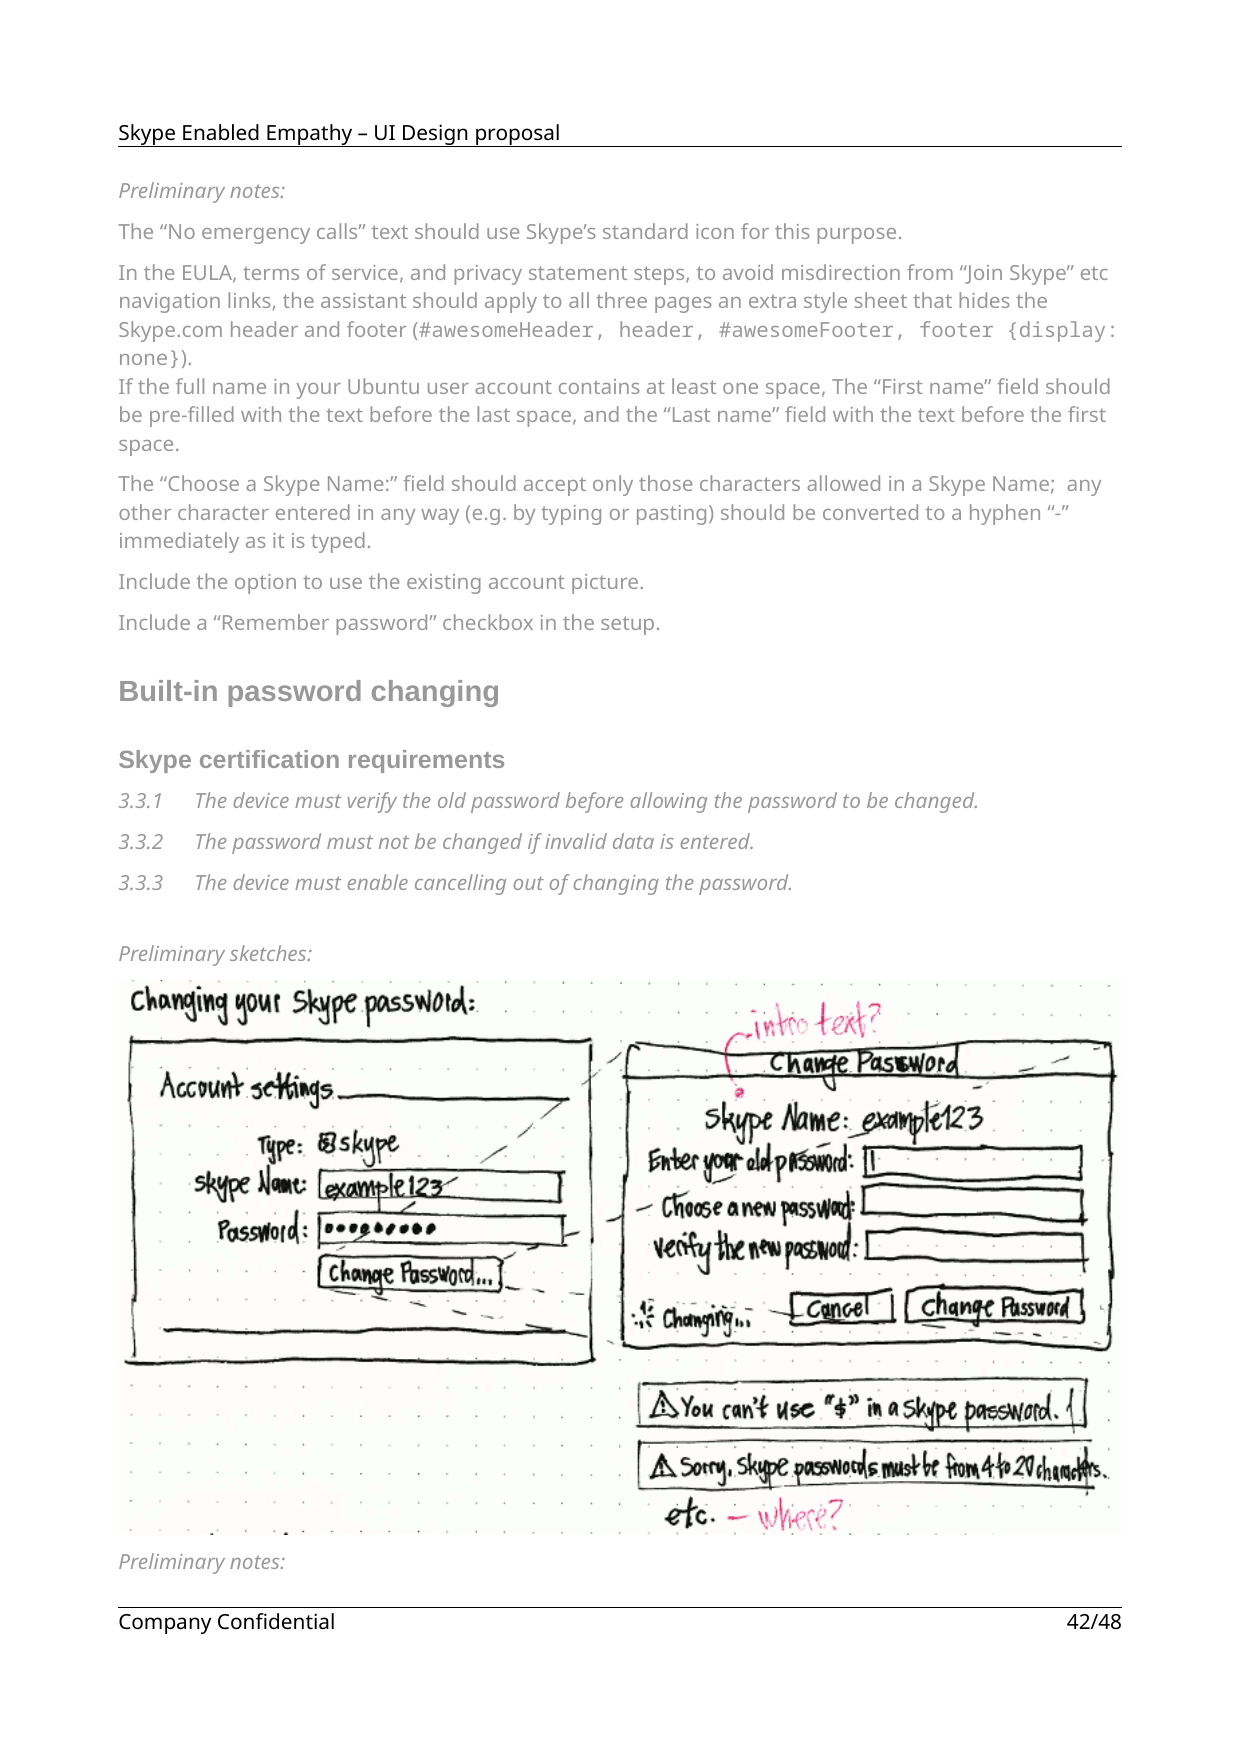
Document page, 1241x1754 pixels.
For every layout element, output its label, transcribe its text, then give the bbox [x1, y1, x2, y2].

text The “No emergency calls” text should use Skype’s standard icon for this purpose. [118, 217, 1122, 246]
table_cell The password must not be changed if invalid data is entered. [194, 828, 1122, 868]
table_header 3.3.1 [118, 787, 194, 827]
text Preliminary sketches: [118, 939, 1122, 968]
text Include the option to use the existing account picture. [118, 567, 1122, 596]
text The “Choose a Skype Name:” field should accept only those characters allowed in a Skype Name; any other character entered in any way (e.g. by typing or pasting) should be converted to a hyphen “-” immediately as it is typed. [118, 469, 1122, 555]
text In the EULA, terms of service, and privacy statement steps, to avoid misdirection from “Join Skype” etc navigation links, the assistant should apply to all three pages an extra style sheet that hides the Skype.com header and footer (#awesomeHeader, header, #awesomeFooter, footer {display: none}). [118, 258, 1122, 372]
text Preliminary notes: [118, 176, 1122, 204]
subtitle Skype certification requirements [118, 745, 1122, 774]
table_cell The device must enable cancelling out of changing the password. [194, 869, 1122, 909]
subtitle Built-in password changing [118, 674, 1122, 708]
text Include a “Remember password” checkbox in the setup. [118, 608, 1122, 637]
table_header The device must verify the old password before allowing the password to be changed. [194, 787, 1122, 827]
text If the full name in your Ubuntu user account contains at least one space, The “First name” field should be pre-filled with the text before the last space, and the “Last name” field with the text before the first space. [118, 372, 1122, 457]
picture [118, 980, 1123, 1535]
table_cell 3.3.2 [118, 828, 194, 868]
text Preliminary notes: [118, 1547, 1122, 1575]
table_cell 3.3.3 [118, 869, 194, 909]
